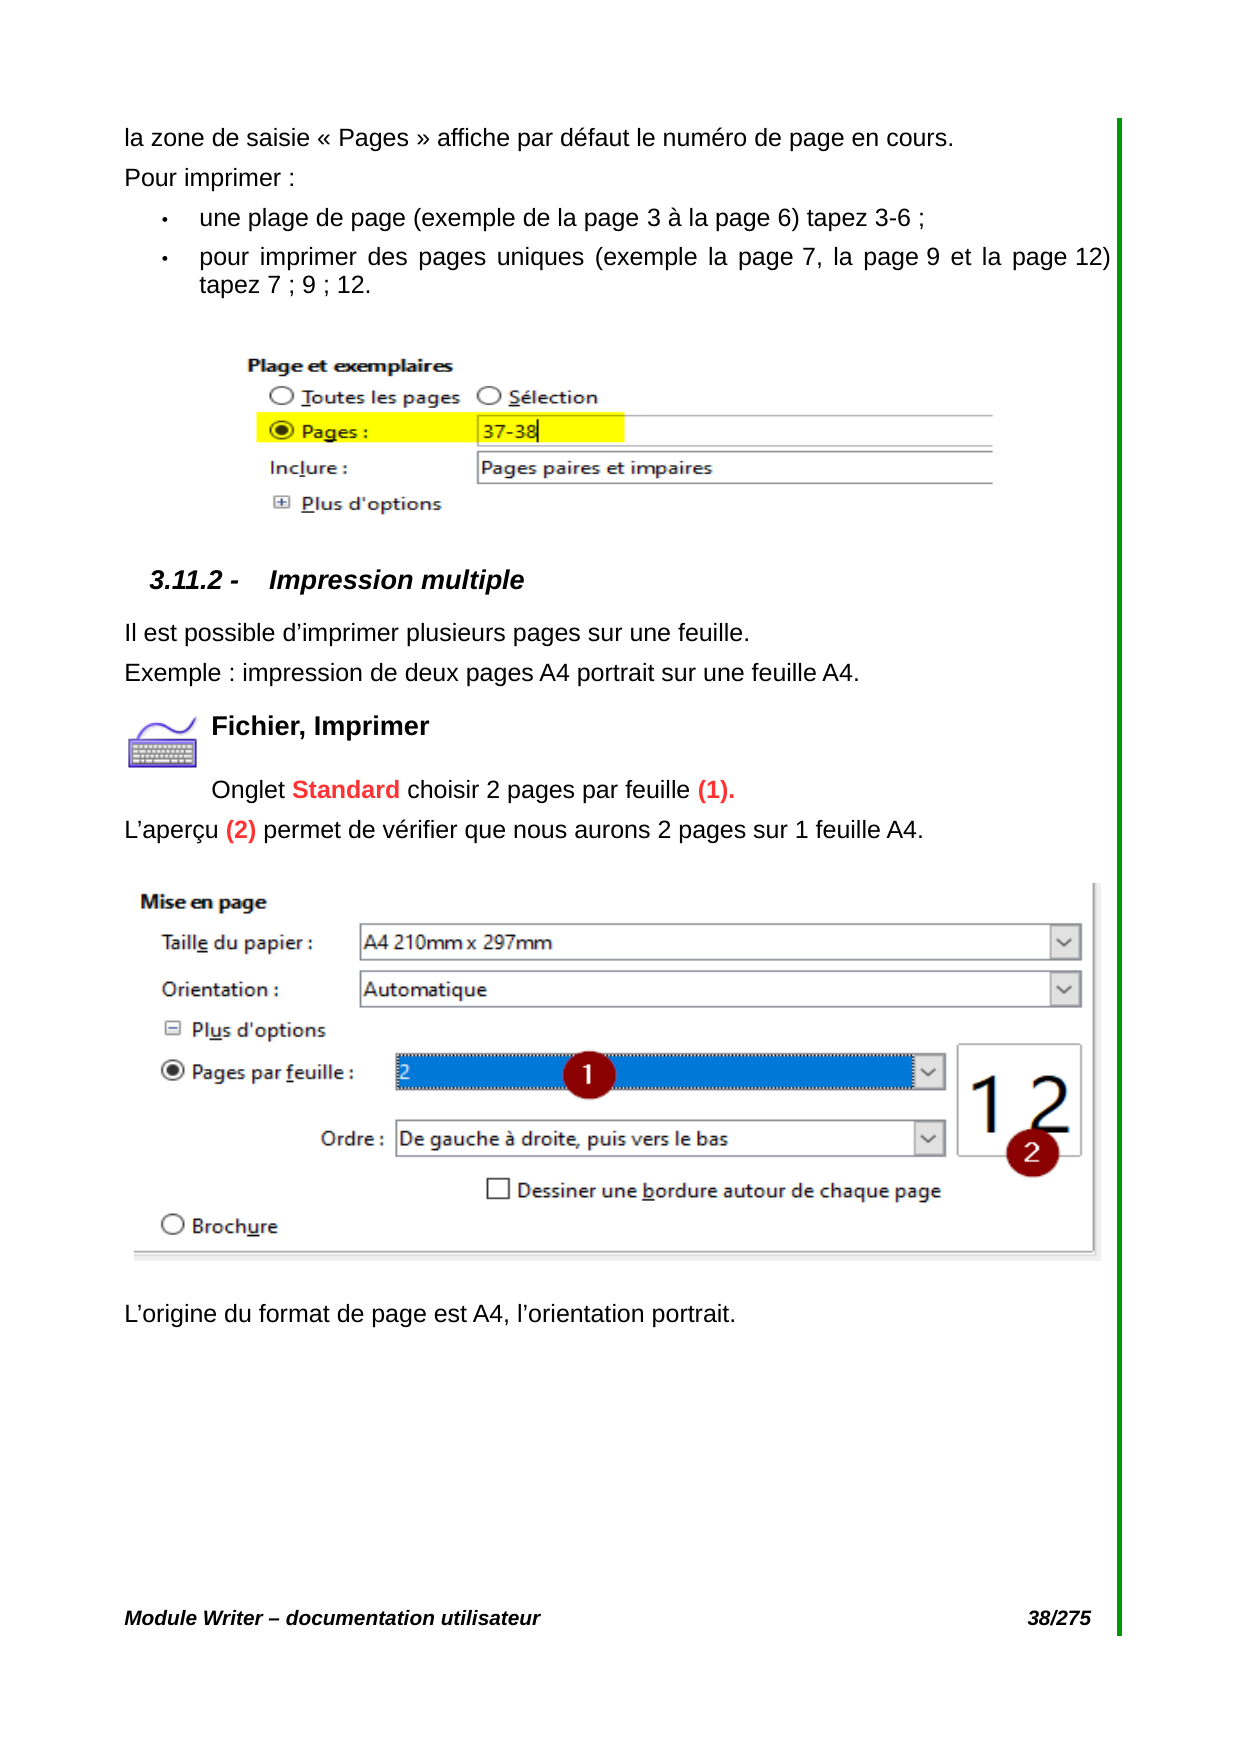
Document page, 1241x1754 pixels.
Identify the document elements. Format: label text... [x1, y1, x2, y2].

picture [133, 883, 1102, 1261]
text L’aperçu (2) permet de vérifier que nous aurons 2 pages sur 1 feuille A4. [124, 816, 1111, 844]
text Pour imprimer : [124, 164, 1111, 192]
list pour imprimer des pages uniques (exemple la page 7, la page 9 et la page 12) tapez 7 ; 9 ; 12. [162, 243, 1111, 299]
text Onglet Standard choisir 2 pages par feuille (1). [124, 776, 1111, 804]
text Fichier, Imprimer [200, 710, 1111, 741]
text la zone de saisie « Pages » affiche par défaut le numéro de page en cours. [124, 124, 1111, 152]
text Il est possible d’imprimer plusieurs pages sur une feuille. [124, 619, 1111, 647]
text L’origine du format de page est A4, l’orientation portrait. [124, 1300, 1111, 1328]
text Exemple : impression de deux pages A4 portrait sur une feuille A4. [124, 659, 1111, 687]
list une plage de page (exemple de la page 3 à la page 6) tapez 3-6 ; [162, 203, 1111, 231]
picture [242, 349, 993, 536]
picture [124, 706, 200, 782]
subtitle Impression multiple [149, 374, 1111, 595]
